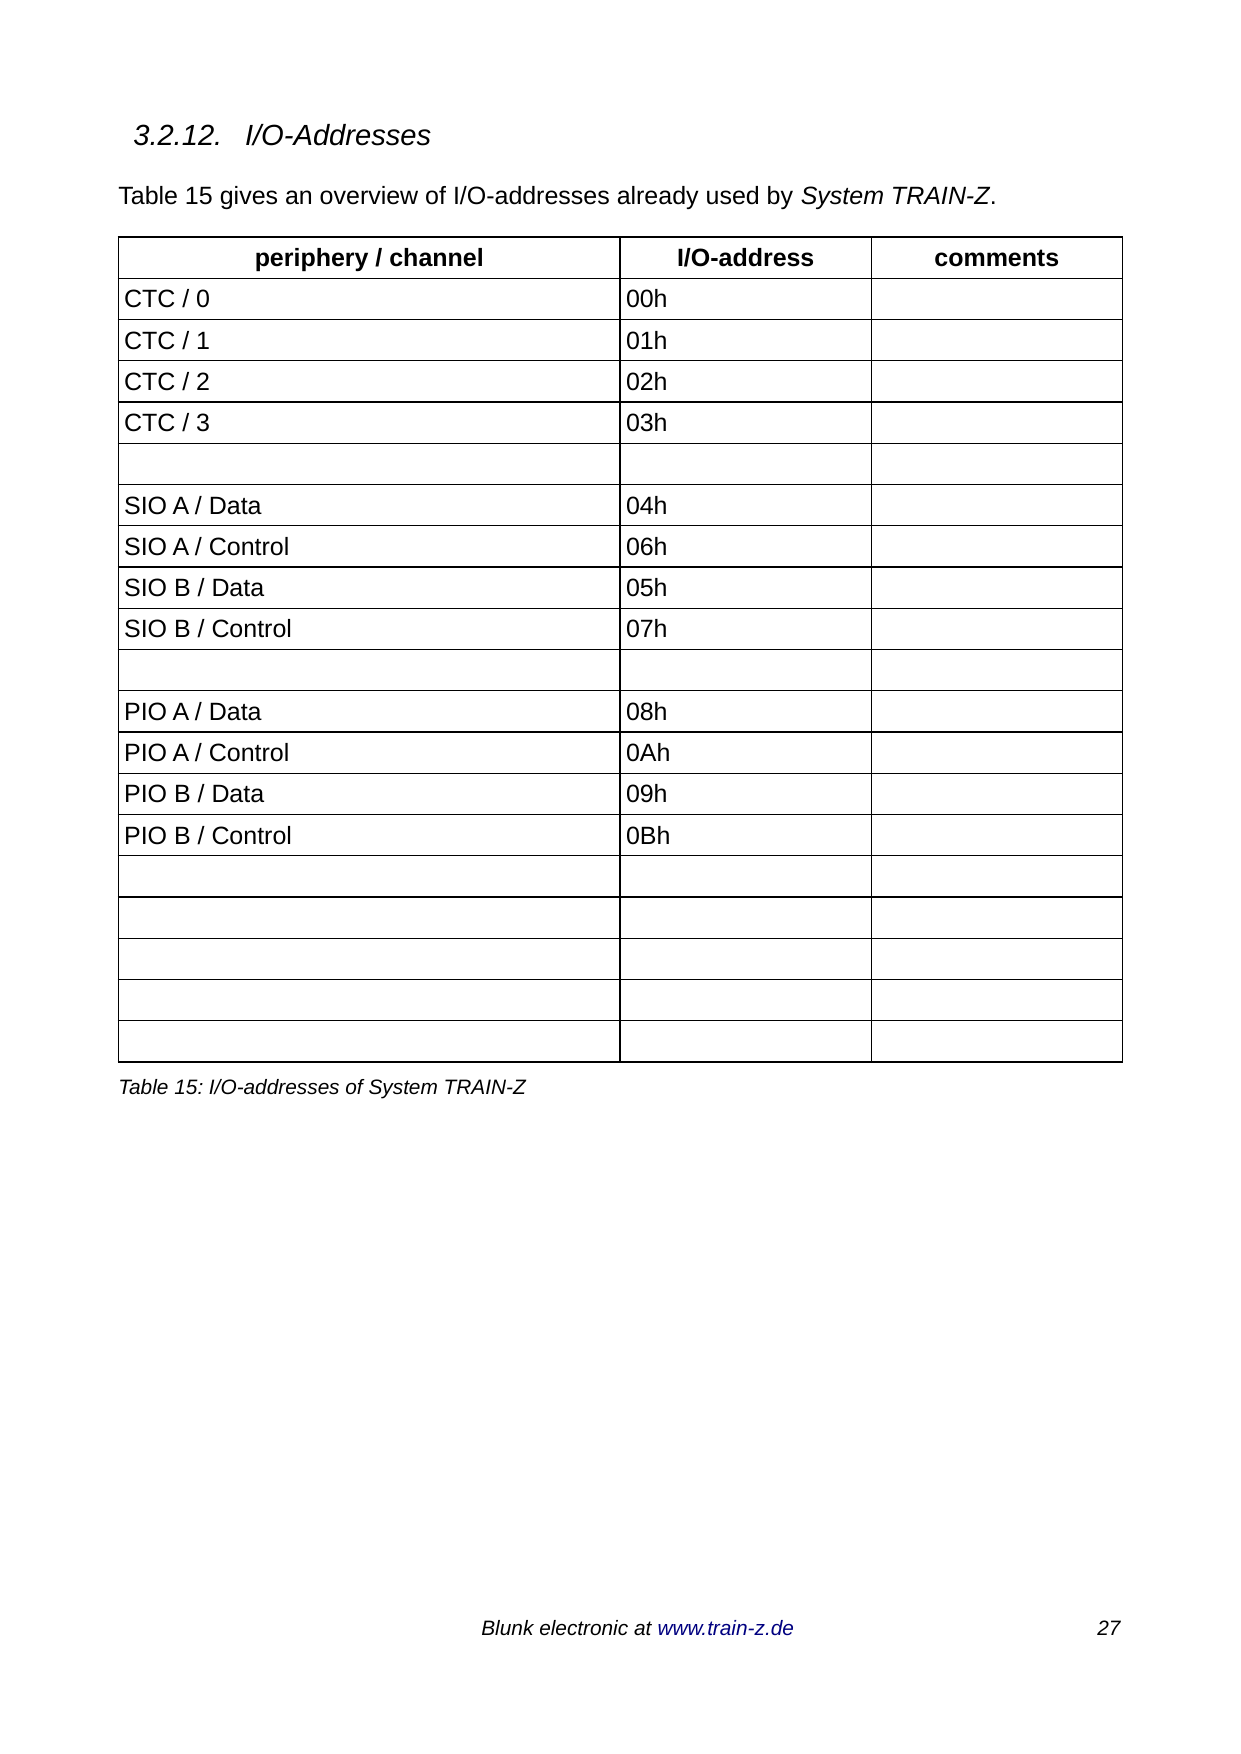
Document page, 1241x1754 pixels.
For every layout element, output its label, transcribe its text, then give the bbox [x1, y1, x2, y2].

table_cell [872, 279, 1122, 319]
table_cell [621, 939, 871, 979]
table_cell [119, 856, 619, 896]
table_cell PIO A / Data [119, 691, 619, 731]
table_cell [872, 320, 1122, 360]
table_cell 01h [621, 320, 871, 360]
table_cell [872, 403, 1122, 443]
table_cell CTC / 3 [119, 403, 619, 443]
table_cell [119, 898, 619, 938]
table_header comments [872, 238, 1122, 278]
table_cell [621, 856, 871, 896]
table_cell [621, 898, 871, 938]
table_cell SIO A / Data [119, 485, 619, 525]
table_cell CTC / 1 [119, 320, 619, 360]
table_cell [119, 939, 619, 979]
table_cell [872, 691, 1122, 731]
table_cell [872, 650, 1122, 690]
table_cell SIO B / Control [119, 609, 619, 649]
table_cell [119, 650, 619, 690]
table_cell [119, 980, 619, 1020]
table_cell PIO A / Control [119, 733, 619, 773]
table_cell [119, 444, 619, 484]
table_cell [872, 939, 1122, 979]
table_cell 02h [621, 361, 871, 401]
table_cell [621, 980, 871, 1020]
table_cell 04h [621, 485, 871, 525]
table_cell 03h [621, 403, 871, 443]
table_cell 0Ah [621, 733, 871, 773]
table_header I/O-address [621, 238, 871, 278]
table_cell [872, 609, 1122, 649]
table_cell 00h [621, 279, 871, 319]
table_cell [872, 815, 1122, 855]
table_cell [621, 650, 871, 690]
subtitle I/O-Addresses [133, 118, 1122, 152]
text Table 15: I/O-addresses of System TRAIN-Z [118, 1075, 1122, 1099]
table_cell [621, 1021, 871, 1061]
table_cell [872, 856, 1122, 896]
table_cell 09h [621, 774, 871, 814]
table_cell SIO B / Data [119, 568, 619, 608]
table_cell CTC / 2 [119, 361, 619, 401]
table_cell 06h [621, 526, 871, 566]
table_header periphery / channel [119, 238, 619, 278]
table_cell 05h [621, 568, 871, 608]
table_cell [872, 733, 1122, 773]
table_cell PIO B / Control [119, 815, 619, 855]
table_cell PIO B / Data [119, 774, 619, 814]
text Table 15 gives an overview of I/O-addresses already used by System TRAIN-Z. [118, 181, 1122, 209]
table_cell [872, 898, 1122, 938]
table_cell SIO A / Control [119, 526, 619, 566]
table_cell 07h [621, 609, 871, 649]
table_cell CTC / 0 [119, 279, 619, 319]
table_cell 08h [621, 691, 871, 731]
table_cell [872, 361, 1122, 401]
table_cell [621, 444, 871, 484]
table_cell 0Bh [621, 815, 871, 855]
table_cell [872, 980, 1122, 1020]
table_cell [872, 485, 1122, 525]
table_cell [872, 1021, 1122, 1061]
table_cell [872, 774, 1122, 814]
table_cell [872, 444, 1122, 484]
table_cell [872, 526, 1122, 566]
table_cell [119, 1021, 619, 1061]
table_cell [872, 568, 1122, 608]
